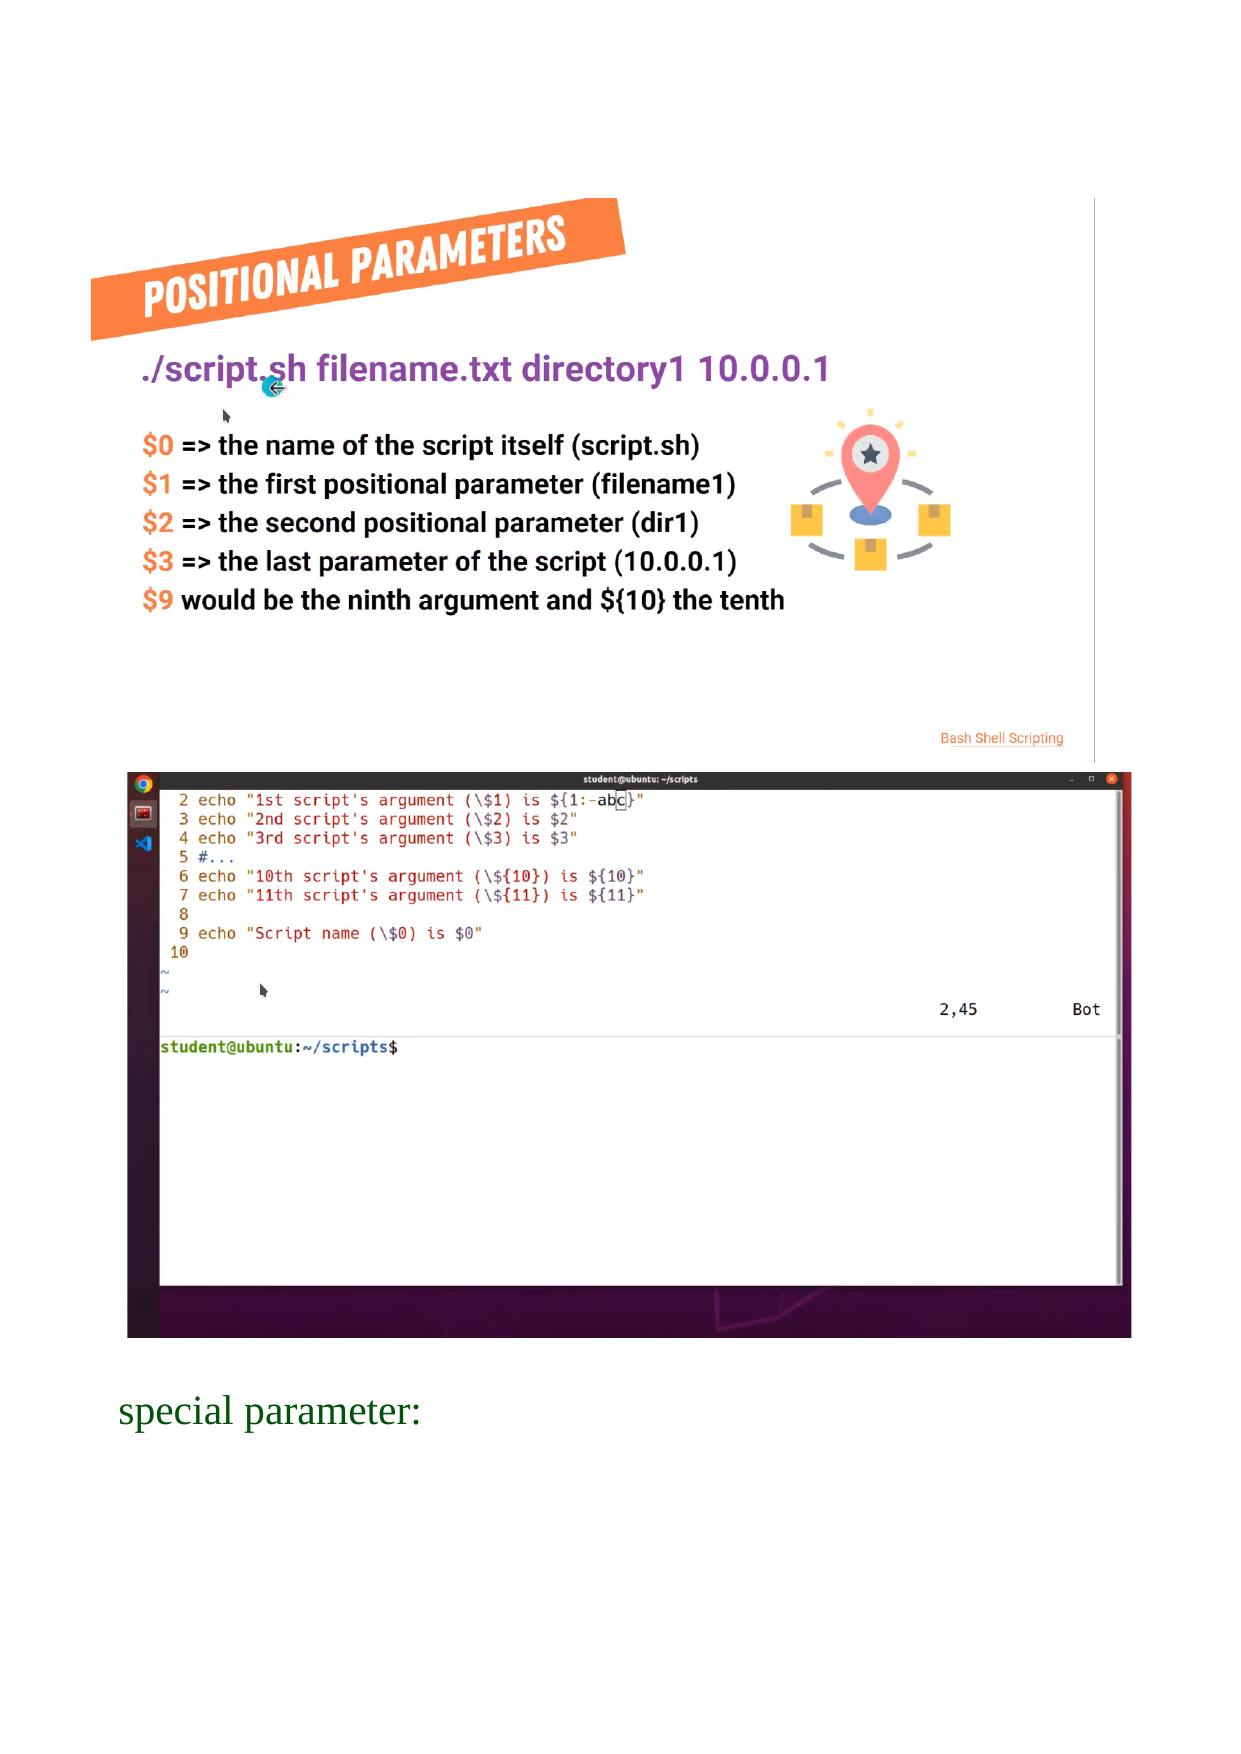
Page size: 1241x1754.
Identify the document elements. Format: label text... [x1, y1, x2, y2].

text special parameter: [118, 1385, 1122, 1433]
picture [127, 772, 1132, 1338]
picture [90, 198, 1095, 763]
